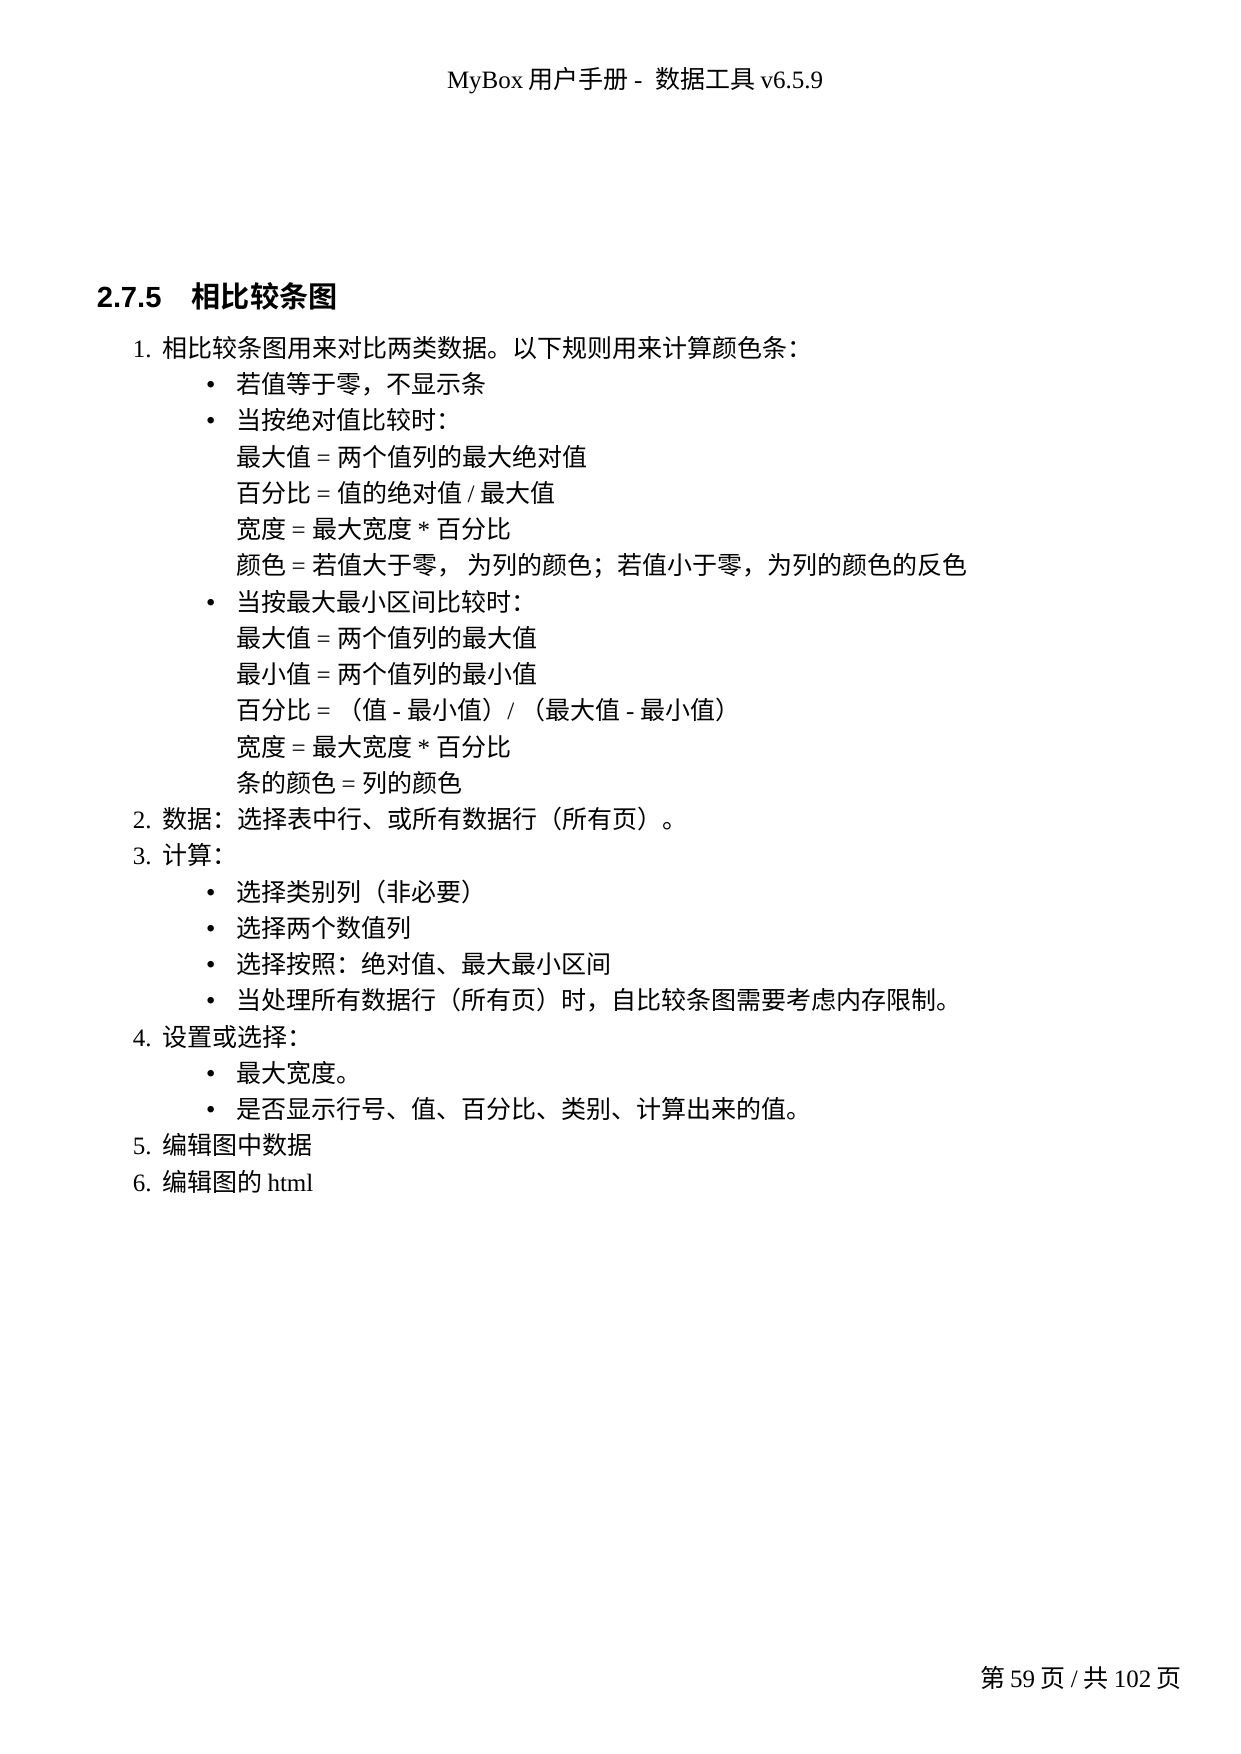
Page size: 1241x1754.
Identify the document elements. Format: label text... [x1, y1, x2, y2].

list 当处理所有数据行（所有页）时，自比较条图需要考虑内存限制。 [206, 981, 1181, 1017]
list 选择类别列（非必要） [206, 872, 1181, 908]
list 当按绝对值比较时： 最大值 = 两个值列的最大绝对值 百分比 = 值的绝对值 / 最大值 宽度 = 最大宽度 * 百分比 颜色 = 若值大于零， 为列的颜色；若值小于零，为列的颜色的反色 [206, 401, 1181, 582]
list 是否显示行号、值、百分比、类别、计算出来的值。 [206, 1089, 1181, 1126]
subtitle 相比较条图 [88, 273, 1181, 316]
list 数据：选择表中行、或所有数据行（所有页）。 [133, 799, 1181, 836]
list 相比较条图用来对比两类数据。以下规则用来计算颜色条： [133, 328, 1181, 364]
list 选择按照：绝对值、最大最小区间 [206, 944, 1181, 981]
list 编辑图中数据 [133, 1126, 1181, 1162]
list 当按最大最小区间比较时： 最大值 = 两个值列的最大值 最小值 = 两个值列的最小值 百分比 = （值 - 最小值）/ （最大值 - 最小值） 宽度 = 最大宽度 * 百分比 条的颜色 = 列的颜色 [206, 582, 1181, 799]
list 若值等于零，不显示条 [206, 364, 1181, 401]
list 最大宽度。 [206, 1053, 1181, 1089]
list 设置或选择： [133, 1017, 1181, 1053]
list 计算： [133, 836, 1181, 872]
list 编辑图的html [133, 1162, 1181, 1198]
list 选择两个数值列 [206, 908, 1181, 944]
